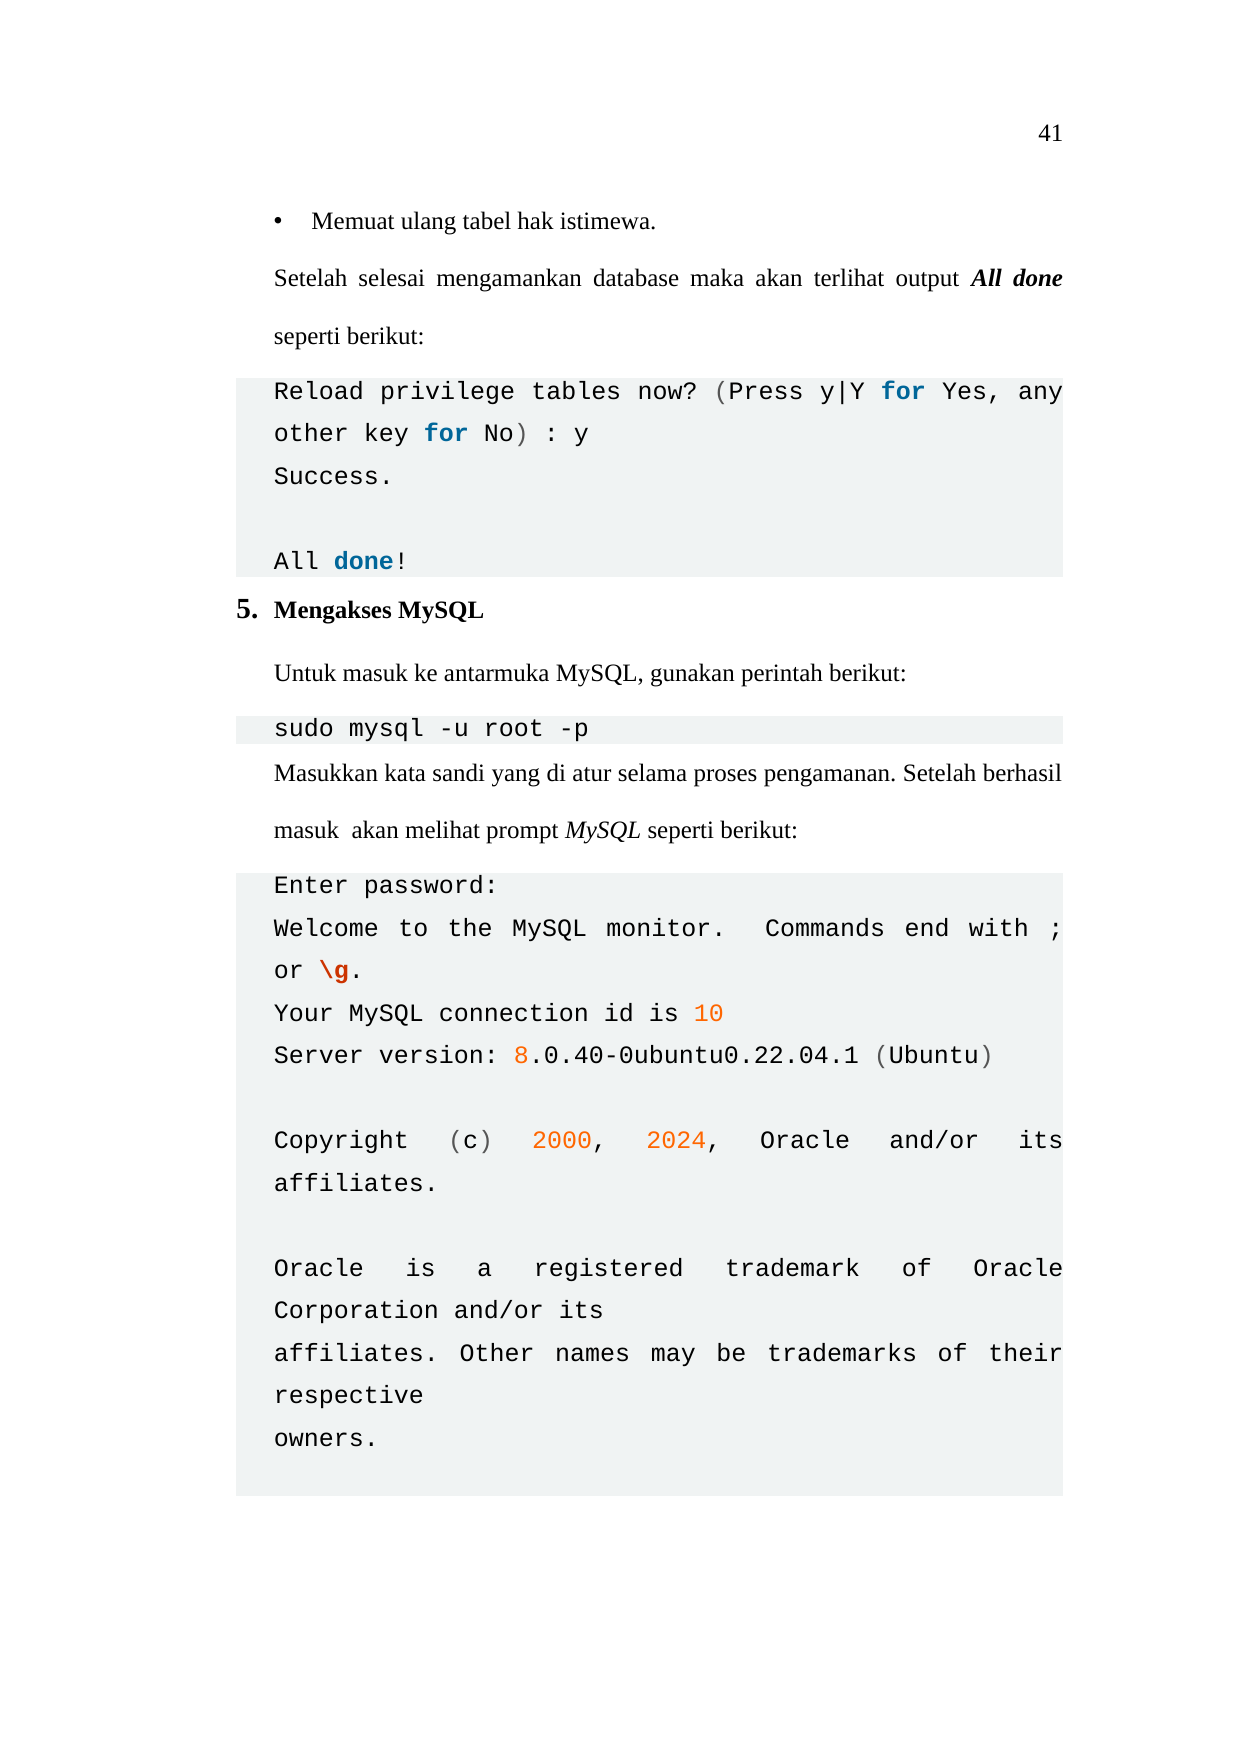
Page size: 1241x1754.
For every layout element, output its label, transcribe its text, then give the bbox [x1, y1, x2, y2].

list Reload privilege tables now? (Press y|Y for Yes, any other key for No) : y [236, 378, 1063, 449]
list Copyright (c) 2000, 2024, Oracle and/or its affiliates. [236, 1128, 1063, 1199]
list Setelah selesai mengamankan database maka akan terlihat output All done seperti berikut: [236, 263, 1063, 350]
list Masukkan kata sandi yang di atur selama proses pengamanan. Setelah berhasil masuk akan melihat prompt MySQL seperti berikut: [236, 758, 1063, 844]
list sudo mysql -u root -p [236, 716, 1063, 744]
list owners. [236, 1426, 1063, 1454]
list Oracle is a registered trademark of Oracle Corporation and/or its [236, 1256, 1063, 1326]
list All done! [236, 548, 1063, 577]
list Mengakses MySQL [236, 591, 1063, 624]
list affiliates. Other names may be trademarks of their respective [236, 1341, 1063, 1411]
list Your MySQL connection id is 10 [236, 1001, 1063, 1029]
list Enter password: [236, 873, 1063, 901]
list Memuat ulang tabel hak istimewa. [274, 206, 1063, 235]
list Success. [236, 463, 1063, 492]
list Welcome to the MySQL monitor. Commands end with ; or \g. [236, 916, 1063, 986]
list Server version: 8.0.40-0ubuntu0.22.04.1 (Ubuntu) [236, 1043, 1063, 1071]
list Untuk masuk ke antarmuka MySQL, gunakan perintah berikut: [236, 658, 1063, 687]
